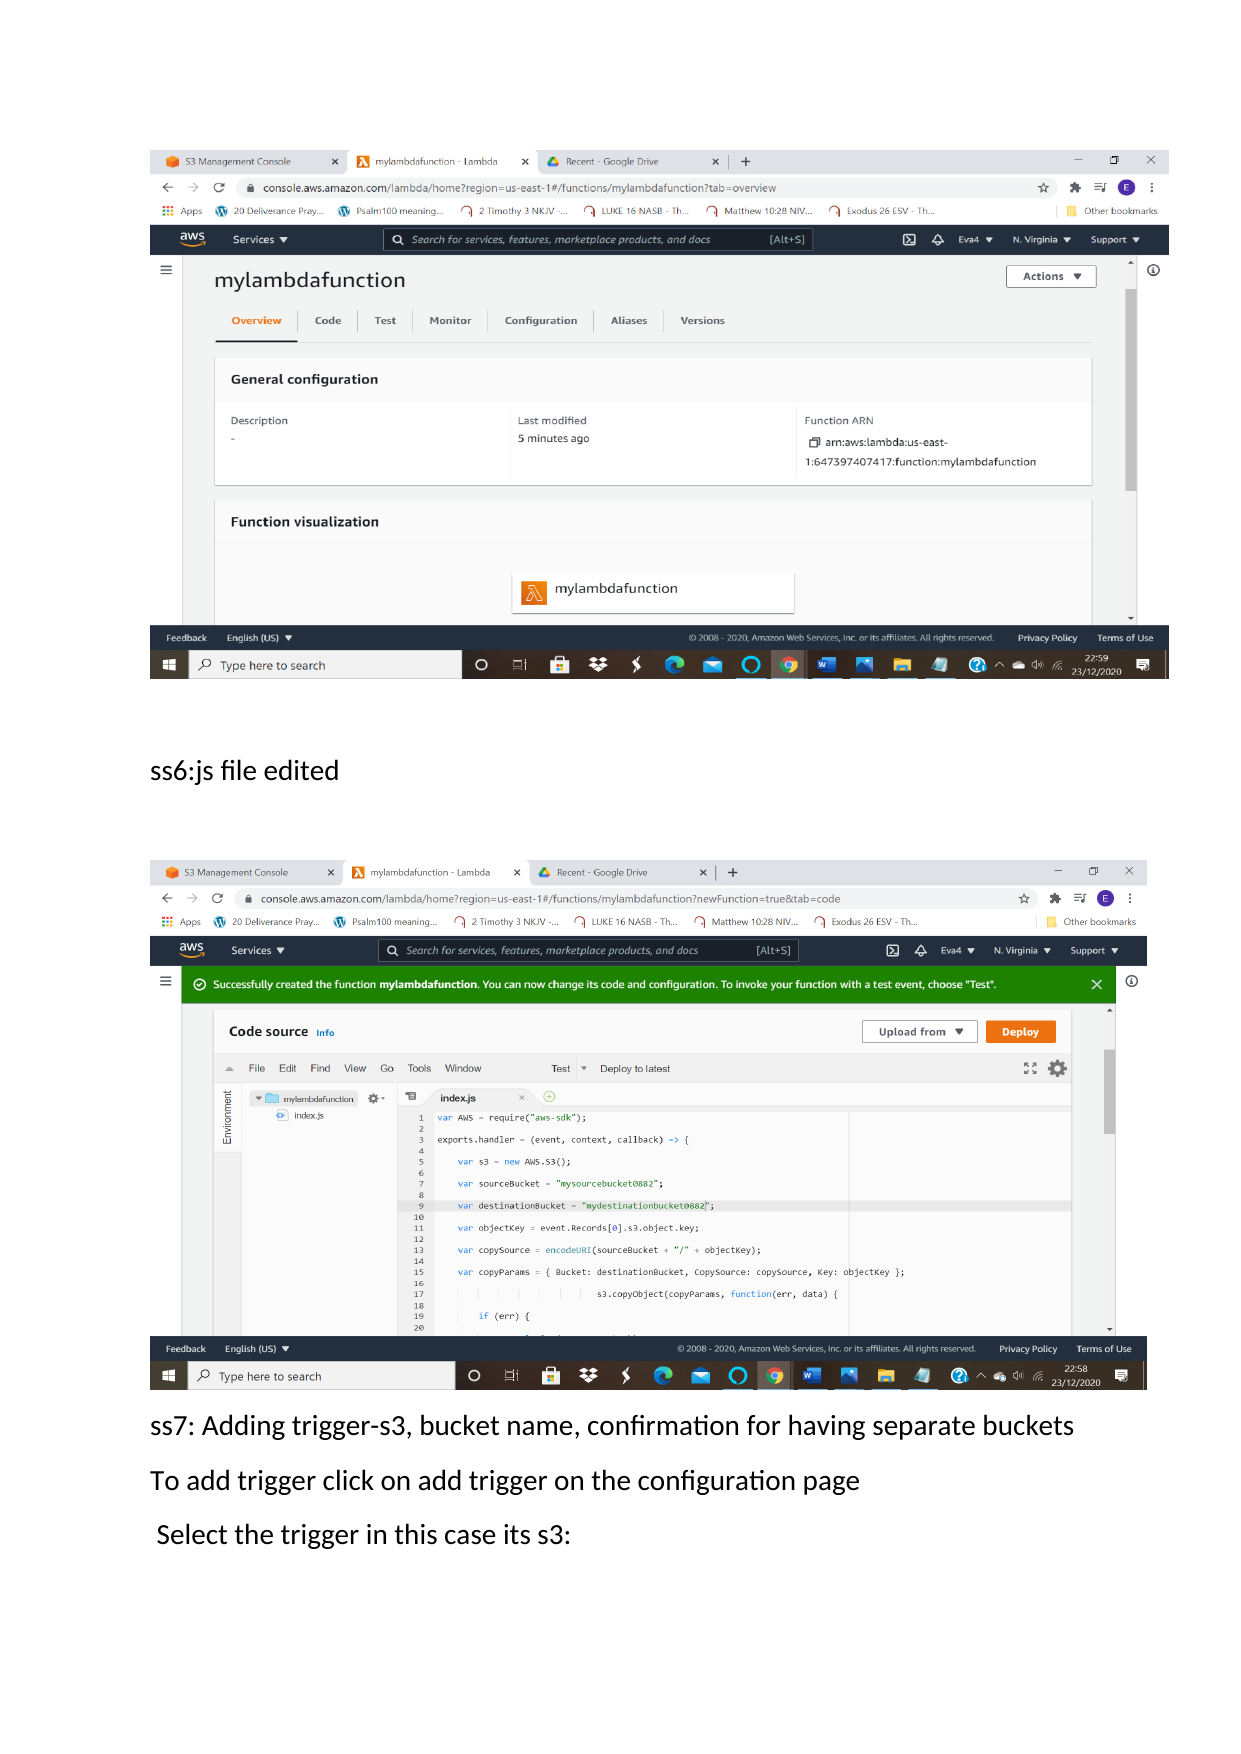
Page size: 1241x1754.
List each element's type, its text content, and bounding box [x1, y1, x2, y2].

text To add trigger click on add trigger on the configuration page [150, 1462, 1090, 1497]
text ss6:js file edited [150, 752, 1090, 787]
text Select the trigger in this case its s3: [150, 1516, 1090, 1552]
text ss7: Adding trigger-s3, bucket name, confirmation for having separate buckets [150, 1407, 1090, 1443]
